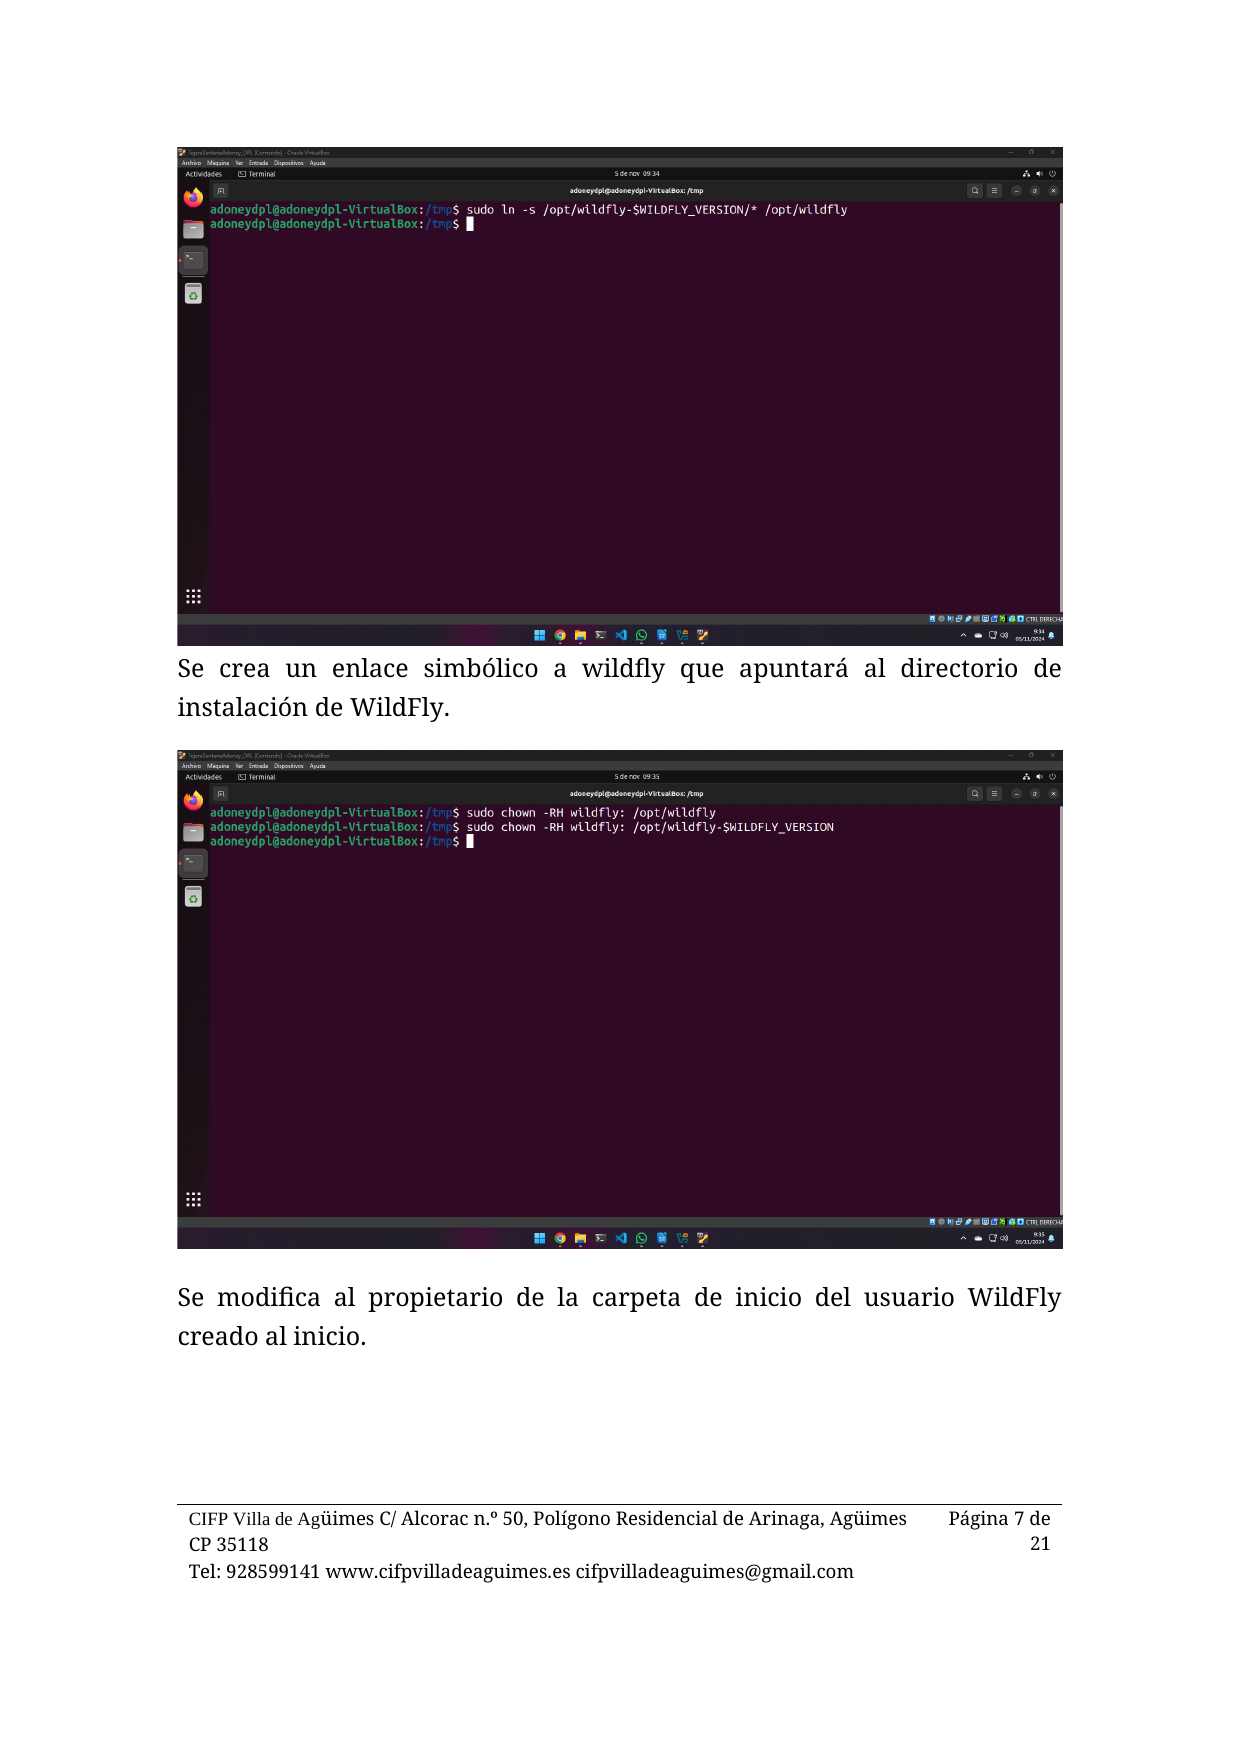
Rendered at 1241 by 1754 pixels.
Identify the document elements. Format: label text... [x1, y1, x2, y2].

text Se crea un enlace simbólico a wildfly que apuntará al directorio de instalación de WildFly. [177, 646, 1063, 724]
text Se modifica al propietario de la carpeta de inicio del usuario WildFly creado al inicio. [177, 1249, 1063, 1353]
picture [177, 750, 1063, 1249]
picture [177, 147, 1063, 646]
